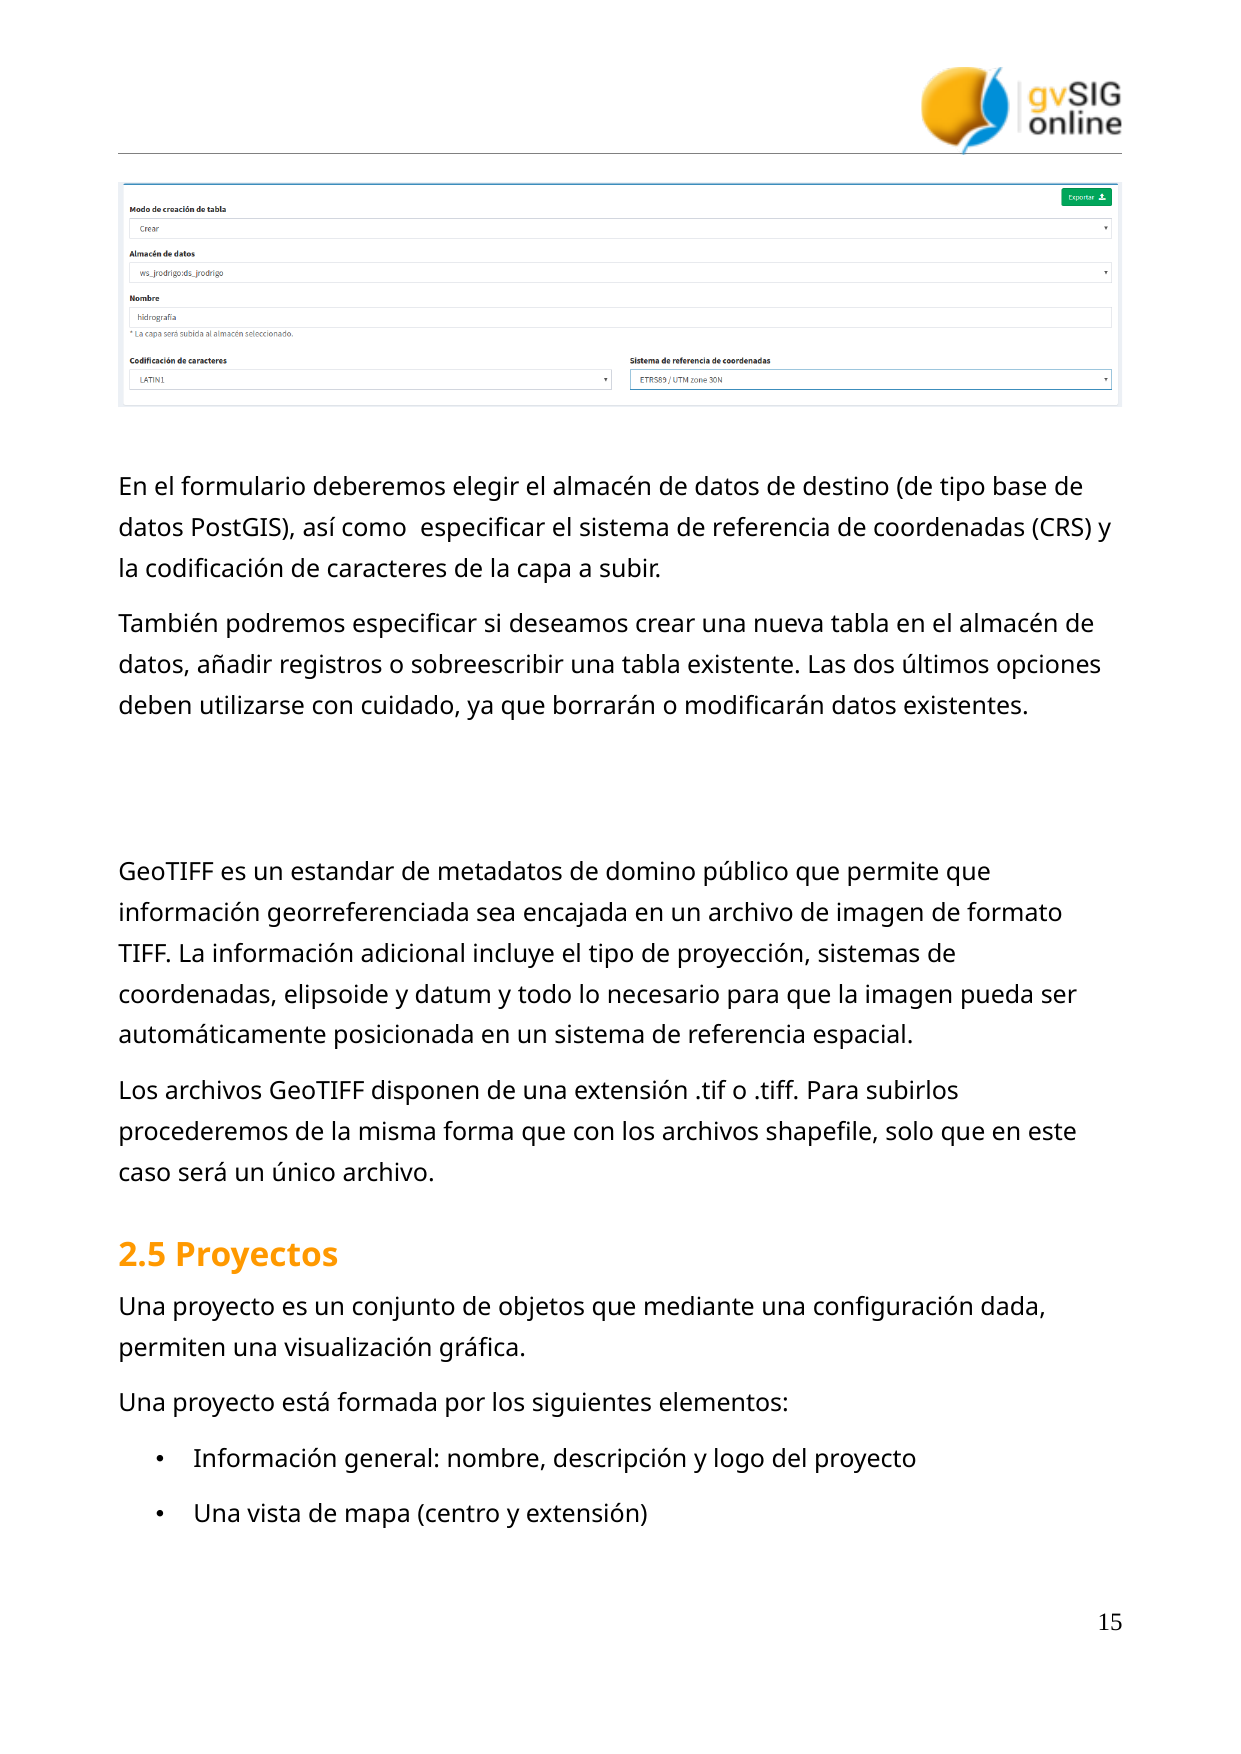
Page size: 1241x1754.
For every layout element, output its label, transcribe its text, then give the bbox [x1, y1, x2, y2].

text GeoTIFF es un estandar de metadatos de domino público que permite que información georreferenciada sea encajada en un archivo de imagen de formato TIFF. La información adicional incluye el tipo de proyección, sistemas de coordenadas, elipsoide y datum y todo lo necesario para que la imagen pueda ser automáticamente posicionada en un sistema de referencia espacial. [118, 854, 1122, 1051]
subtitle 2.5 Proyectos [118, 1230, 1122, 1276]
list Una vista de mapa (centro y extensión) [156, 1496, 1122, 1530]
picture [921, 67, 1122, 155]
text En el formulario deberemos elegir el almacén de datos de destino (de tipo base de datos PostGIS), así como especificar el sistema de referencia de coordenadas (CRS) y la codificación de caracteres de la capa a subir. [118, 469, 1122, 584]
picture [118, 182, 1123, 407]
text Una proyecto es un conjunto de objetos que mediante una configuración dada, permiten una visualización gráfica. [118, 1289, 1122, 1363]
list Información general: nombre, descripción y logo del proyecto [156, 1440, 1122, 1474]
text Los archivos GeoTIFF disponen de una extensión .tif o .tiff. Para subirlos procederemos de la misma forma que con los archivos shapefile, solo que en este caso será un único archivo. [118, 1072, 1122, 1188]
text También podremos especificar si deseamos crear una nueva tabla en el almacén de datos, añadir registros o sobreescribir una tabla existente. Las dos últimos opciones deben utilizarse con cuidado, ya que borrarán o modificarán datos existentes. [118, 606, 1122, 722]
text Una proyecto está formada por los siguientes elementos: [118, 1385, 1122, 1419]
